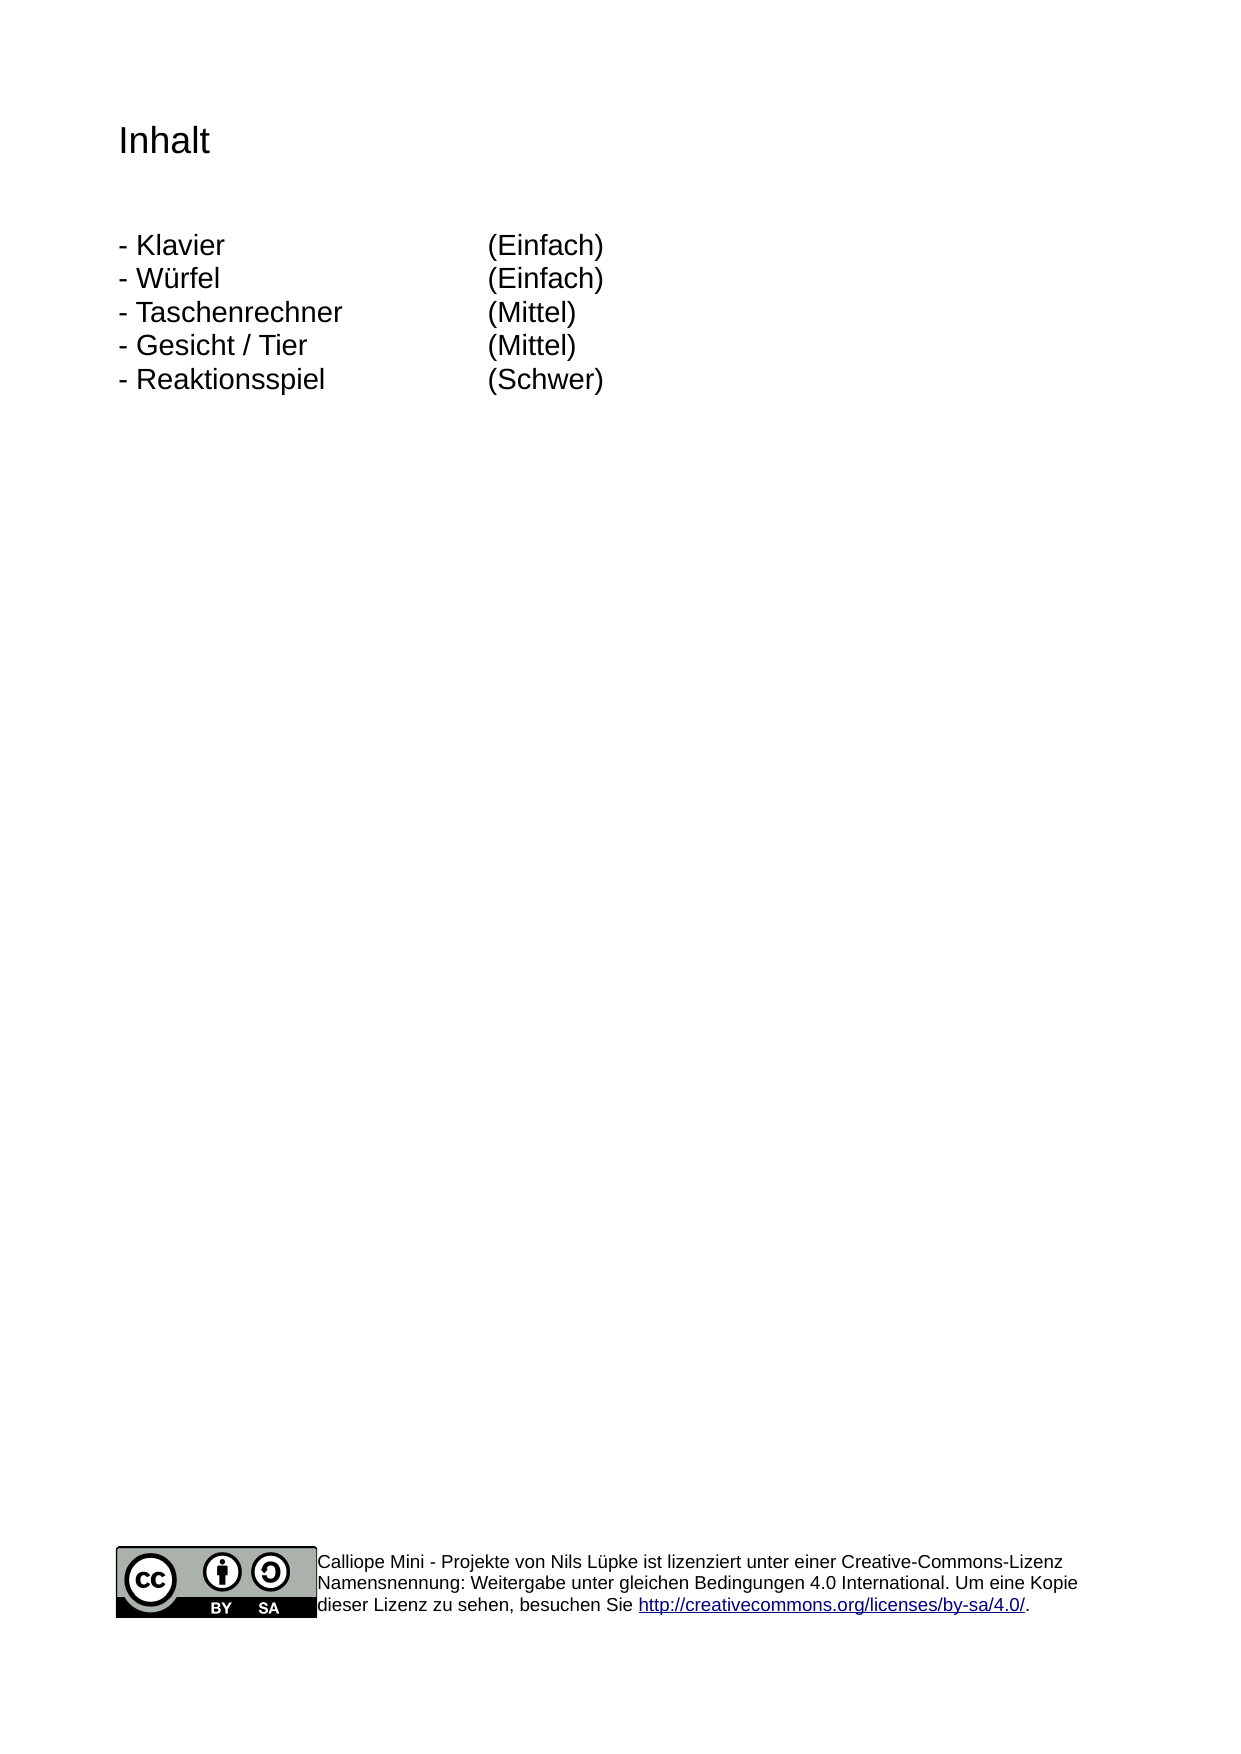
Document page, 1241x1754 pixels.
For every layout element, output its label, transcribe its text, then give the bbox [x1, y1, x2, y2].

text - Reaktionsspiel (Schwer) [118, 362, 1122, 395]
text - Klavier (Einfach) [118, 227, 1122, 261]
text Calliope Mini - Projekte von Nils Lüpke ist lizenziert unter einer Creative-Commons-Lizenz Namensnennung: Weitergabe unter gleichen Bedingungen 4.0 International. Um eine Kopie dieser Lizenz zu sehen, besuchen Sie http://creativecommons.org/licenses/by-sa/4.0/. [318, 1550, 1122, 1615]
text - Würfel (Einfach) [118, 261, 1122, 294]
text - Taschenrechner (Mittel) [118, 294, 1122, 328]
picture [115, 1546, 318, 1618]
text - Gesicht / Tier (Mittel) [118, 328, 1122, 362]
text Inhalt [118, 118, 1122, 161]
